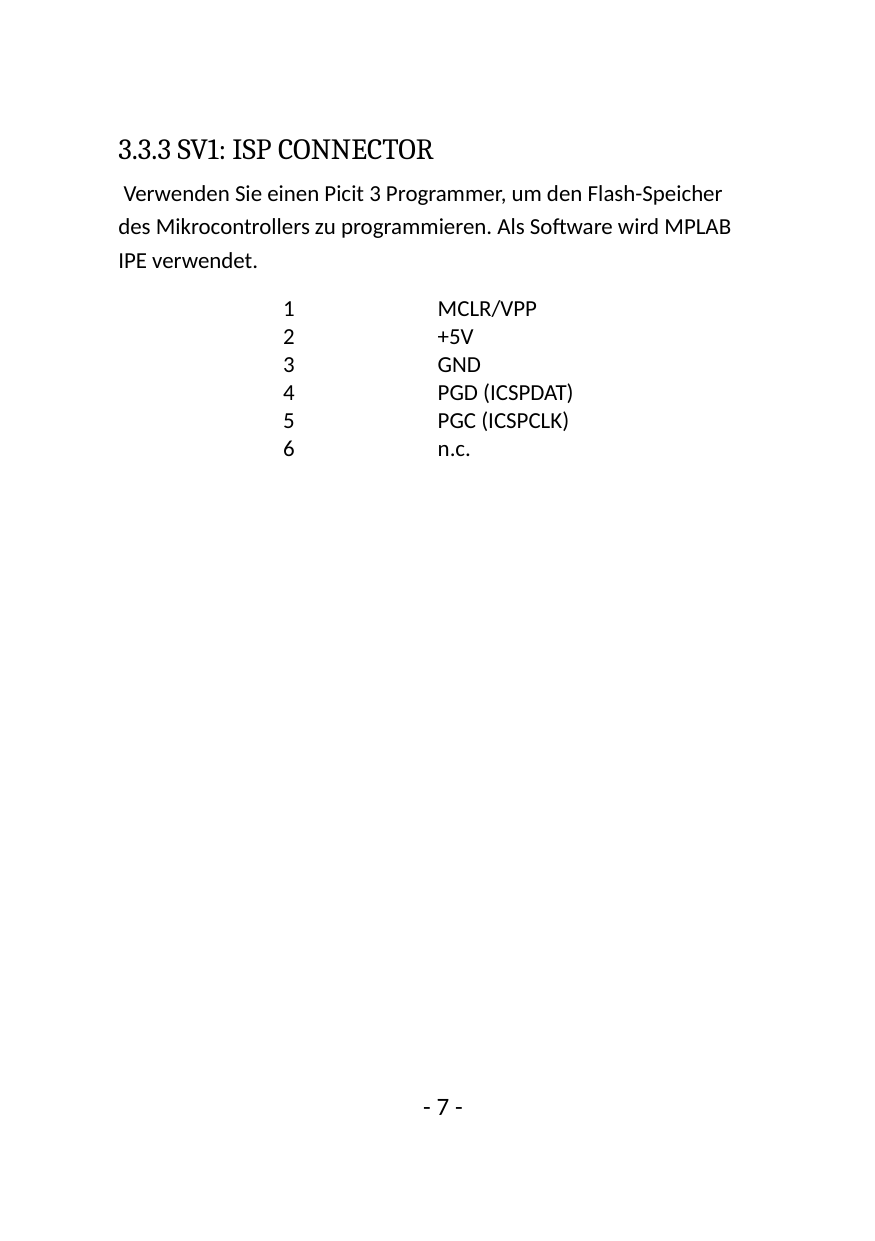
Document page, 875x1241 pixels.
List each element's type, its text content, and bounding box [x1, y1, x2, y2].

table_cell PGD (ICSPDAT) [438, 378, 595, 406]
table_cell 5 [283, 406, 437, 434]
table_header 1 [283, 294, 437, 322]
table_cell 2 [283, 322, 437, 350]
table_cell 3 [283, 350, 437, 378]
table_cell 4 [283, 378, 437, 406]
table_cell GND [438, 350, 595, 378]
text Verwenden Sie einen Picit 3 Programmer, um den Flash-Speicher des Mikrocontrollers zu programmieren. Als Software wird MPLAB IPE verwendet. [118, 179, 756, 274]
subtitle SV1: ISP Connector [118, 133, 756, 166]
table_cell n.c. [438, 434, 595, 462]
table_header MCLR/VPP [438, 294, 595, 322]
table_cell 6 [283, 434, 437, 462]
table_cell PGC (ICSPCLK) [438, 406, 595, 434]
table_cell +5V [438, 322, 595, 350]
